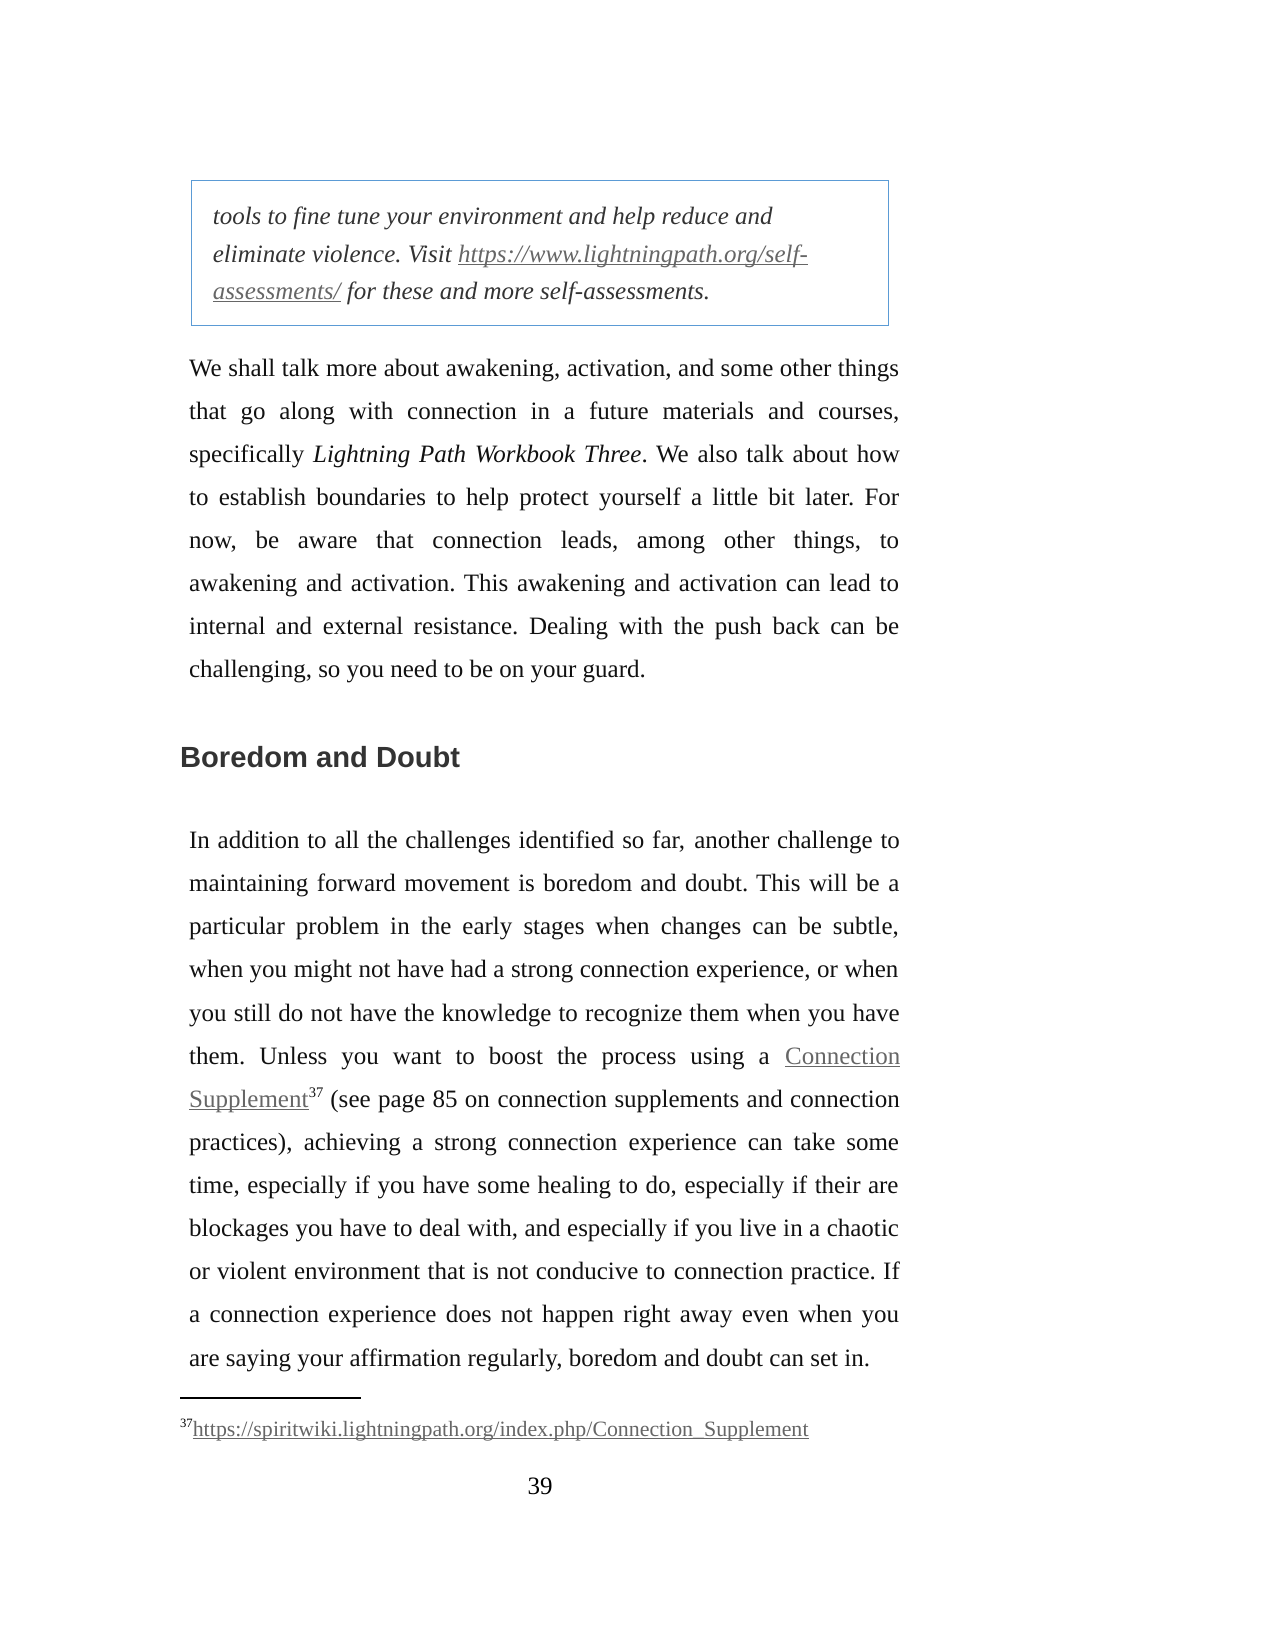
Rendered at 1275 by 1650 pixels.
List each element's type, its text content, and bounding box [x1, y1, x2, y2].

subtitle Boredom and Doubt [180, 739, 900, 773]
text tools to fine tune your environment and help reduce and eliminate violence. Visit https://www.lightningpath.org/self-assessments/ for these and more self-assessments. [192, 181, 888, 325]
text In addition to all the challenges identified so far, another challenge to maintaining forward movement is boredom and doubt. This will be a particular problem in the early stages when changes can be subtle, when you might not have had a strong connection experience, or when you still do not have the knowledge to recognize them when you have them. Unless you want to boost the process using a Connection Supplement (see page 85 on connection supplements and connection practices), achieving a strong connection experience can take some time, especially if you have some healing to do, especially if their are blockages you have to deal with, and especially if you live in a chaotic or violent environment that is not conducive to connection practice. If a connection experience does not happen right away even when you are saying your affirmation regularly, boredom and doubt can set in. [189, 825, 900, 1371]
text We shall talk more about awakening, activation, and some other things that go along with connection in a future materials and courses, specifically Lightning Path Workbook Three. We also talk about how to establish boundaries to help protect yourself a little bit later. For now, be aware that connection leads, among other things, to awakening and activation. This awakening and activation can lead to internal and external resistance. Dealing with the push back can be challenging, so you need to be on your guard. [189, 353, 900, 683]
text https://spiritwiki.lightningpath.org/index.php/Connection_Supplement [809, 1416, 900, 1441]
